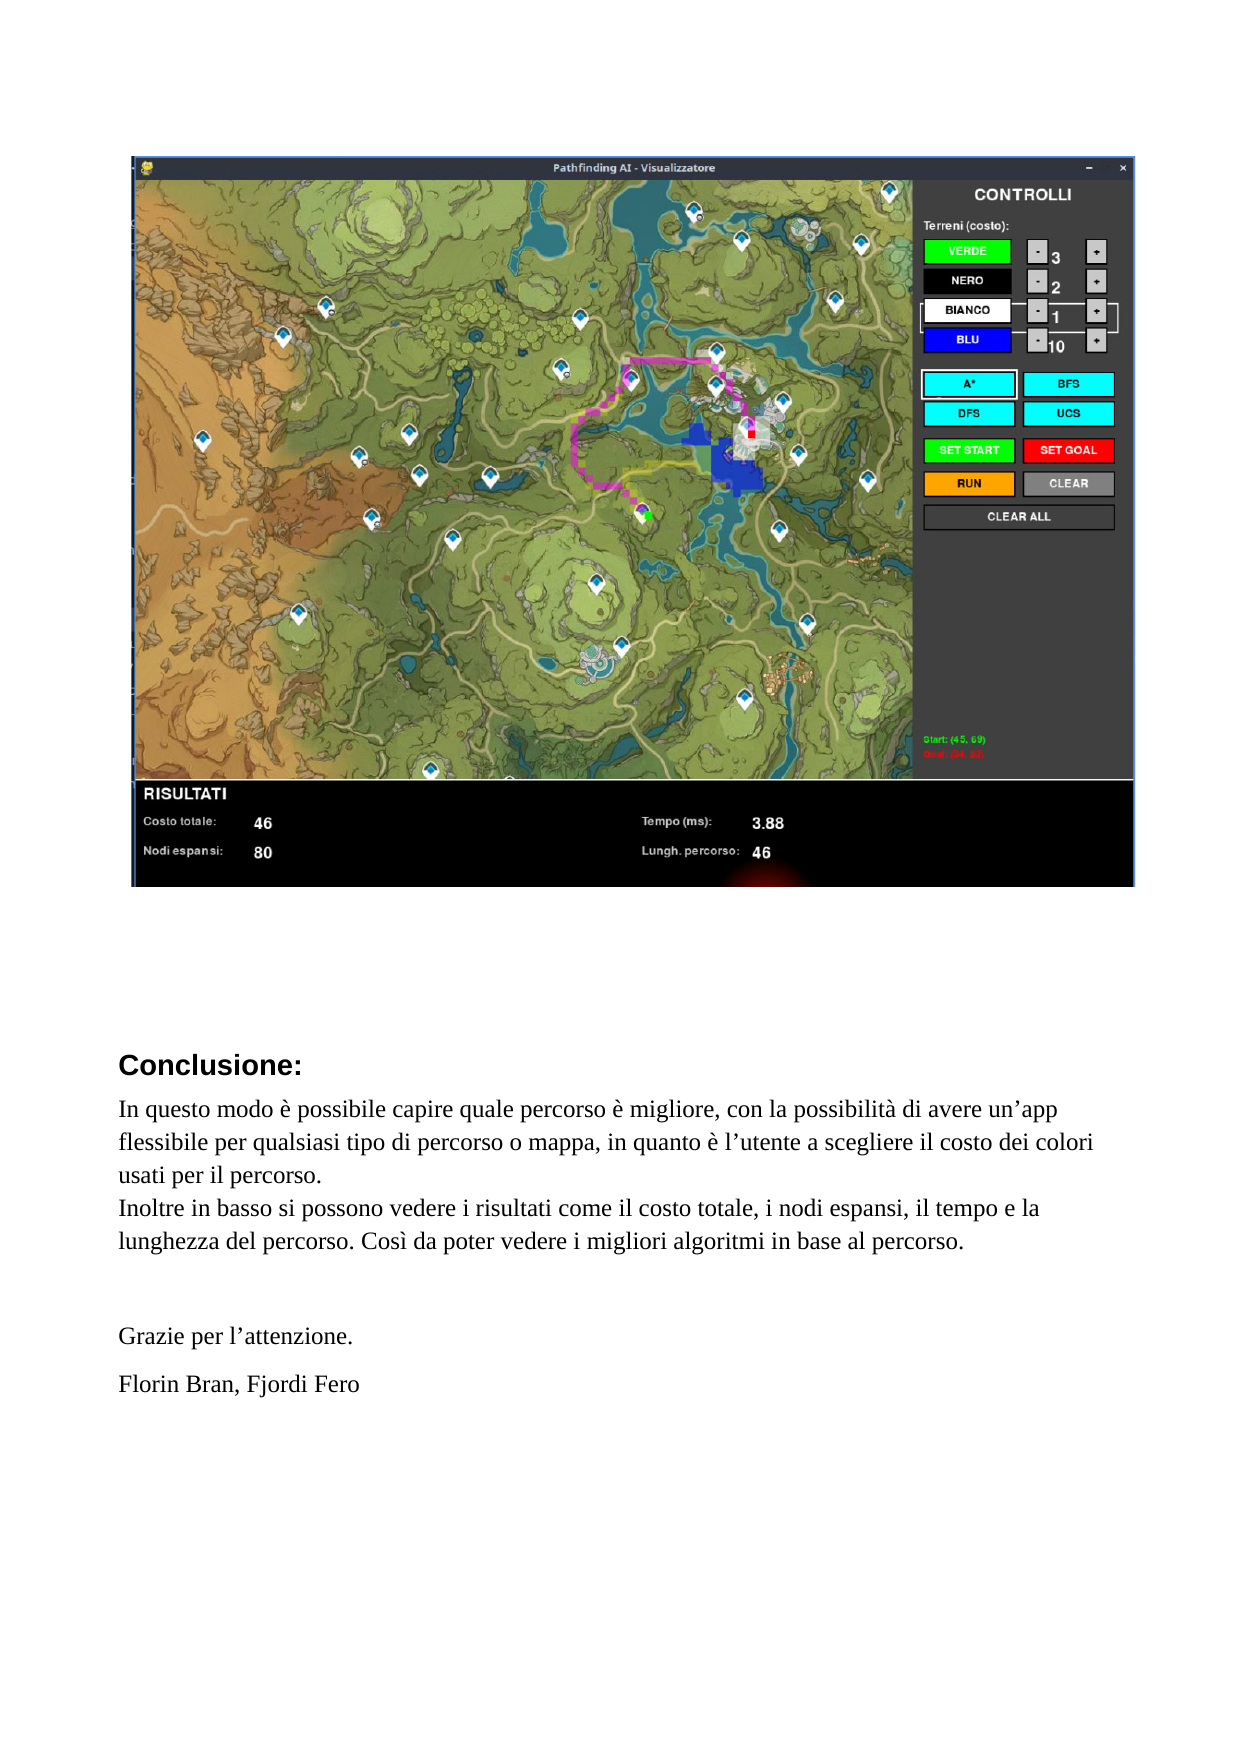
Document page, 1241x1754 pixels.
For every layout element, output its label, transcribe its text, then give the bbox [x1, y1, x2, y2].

text Grazie per l’attenzione. [118, 1321, 1122, 1350]
picture [131, 156, 1135, 887]
subtitle Conclusione: [118, 1048, 1122, 1081]
text Florin Bran, Fjordi Fero [118, 1369, 1122, 1398]
text In questo modo è possibile capire quale percorso è migliore, con la possibilità di avere un’app flessibile per qualsiasi tipo di percorso o mappa, in quanto è l’utente a scegliere il costo dei colori usati per il percorso. Inoltre in basso si possono vedere i risultati come il costo totale, i nodi espansi, il tempo e la lunghezza del percorso. Così da poter vedere i migliori algoritmi in base al percorso. [118, 1094, 1122, 1255]
